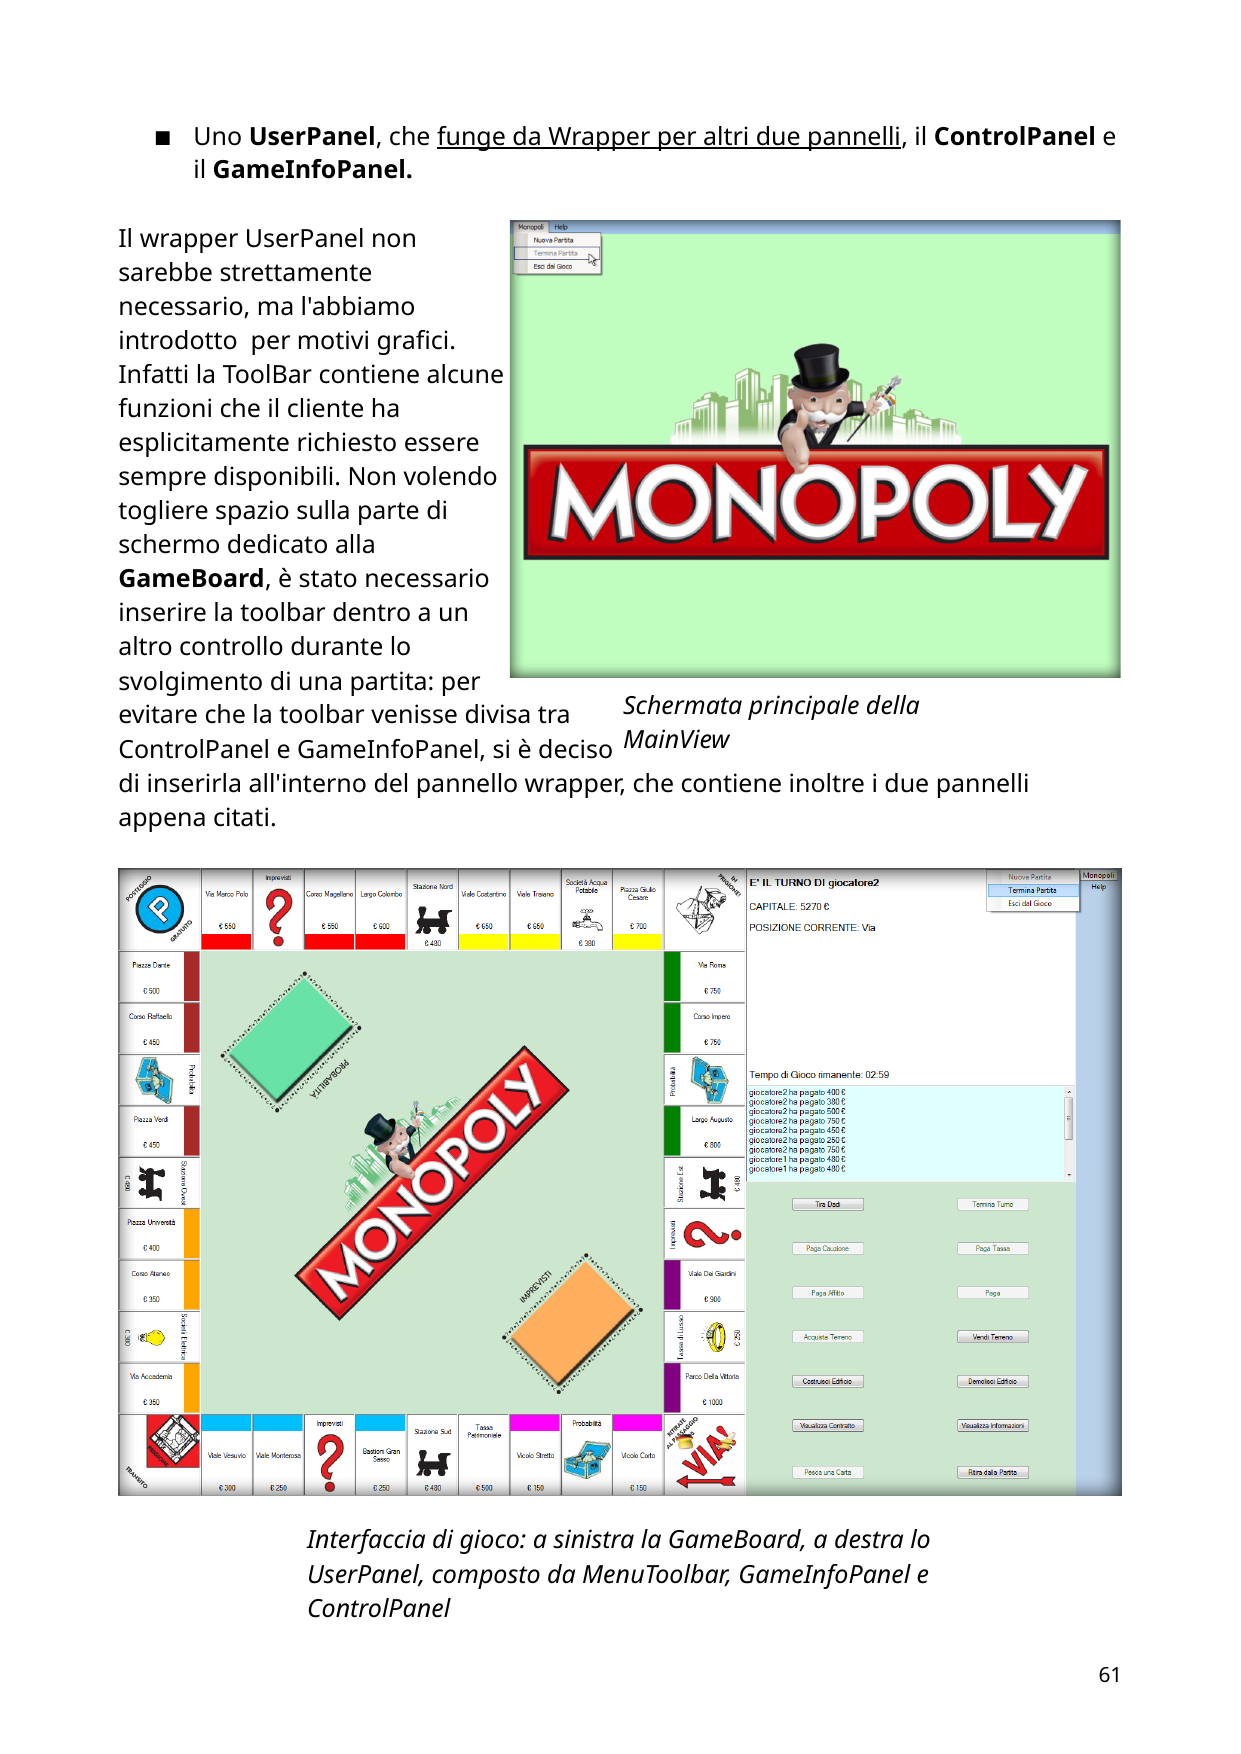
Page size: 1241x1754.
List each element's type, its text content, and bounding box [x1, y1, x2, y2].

picture [118, 868, 1122, 1496]
list Uno UserPanel, che funge da Wrapper per altri due pannelli, il ControlPanel e il GameInfoPanel. [156, 118, 1122, 186]
picture [509, 220, 1121, 678]
text Il wrapper UserPanel non sarebbe strettamente necessario, ma l'abbiamo introdotto per motivi grafici. Infatti la ToolBar contiene alcune funzioni che il cliente ha esplicitamente richiesto essere sempre disponibili. Non volendo togliere spazio sulla parte di schermo dedicato alla GameBoard, è stato necessario inserire la toolbar dentro a un altro controllo durante lo svolgimento di una partita: per evitare che la toolbar venisse divisa tra ControlPanel e GameInfoPanel, si è deciso di inserirla all'interno del pannello wrapper, che contiene inoltre i due pannelli appena citati. [118, 220, 1122, 833]
